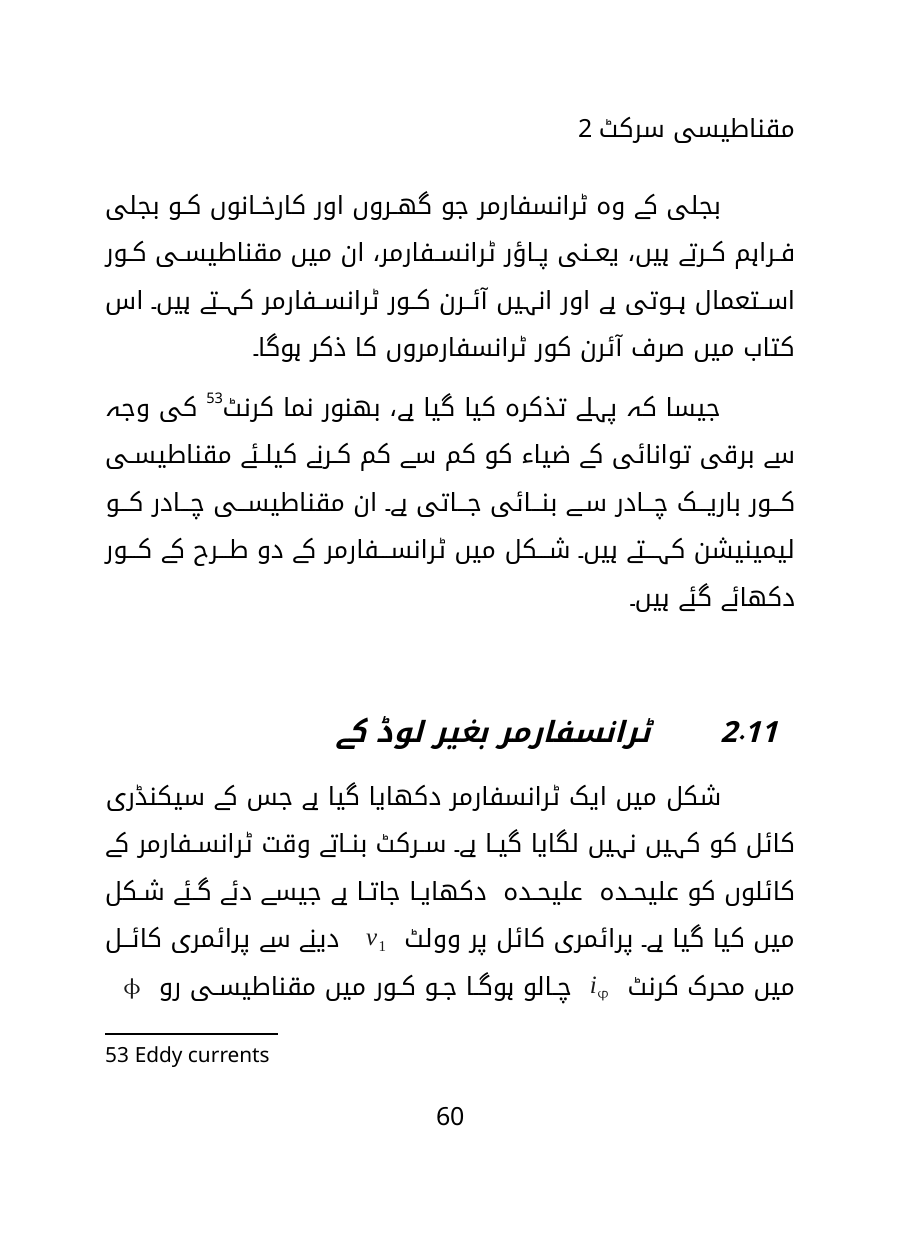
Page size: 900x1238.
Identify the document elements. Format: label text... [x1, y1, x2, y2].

text جیسا کہ پہلے تذکرہ کیا گیا ہے، بھنور نما کرنٹ کی وجہ سے برقی توانائی کے ضیاء کو کم سے کم کرنے کیلئے مقناطیسی کور باریک چادر سے بنائی جاتی ہے۔ ان مقناطیسی چادر کو لیمینیشن کہتے ہیں۔ شکل میں ٹرانسفارمر کے دو طرح کے کور دکھائے گئے ہیں۔ [105, 384, 795, 621]
subtitle ٹرانسفارمر بغیر لوڈ کے [105, 706, 720, 761]
text Eddy currents [105, 1040, 795, 1068]
text بجلی کے وہ ٹرانسفارمر جو گھروں اور کارخانوں کو بجلی فراہم کرتے ہیں، یعنی پاؤر ٹرانسفارمر، ان میں مقناطیسی کور استعمال ہوتی ہے اور انہیں آئرن کور ٹرانسفارمر کہتے ہیں۔ اس کتاب میں صرف آئرن کور ٹرانسفارمروں کا ذکر ہوگا۔ [105, 182, 795, 372]
text شکل میں ایک ٹرانسفارمر دکھایا گیا ہے جس کے سیکنڈری کائل کو کہیں نہیں لگایا گیا ہے۔ سرکٹ بناتے وقت ٹرانسفارمر کے کائلوں کو علیحدہ علیحدہ دکھایا جاتا ہے جیسے دئے گئے شکل میں کیا گیا ہے۔ پرائمری کائل پر وولٹ دینے سے پرائمری کائل میں محرک کرنٹچالو ہوگا جو کور میں مقناطیسی روکو جنم دے گا۔ یہ لہراتا مقناطیسی رو پرائمری کائل میں ای ایم ایف کو جنم دے گا [105, 773, 795, 1010]
